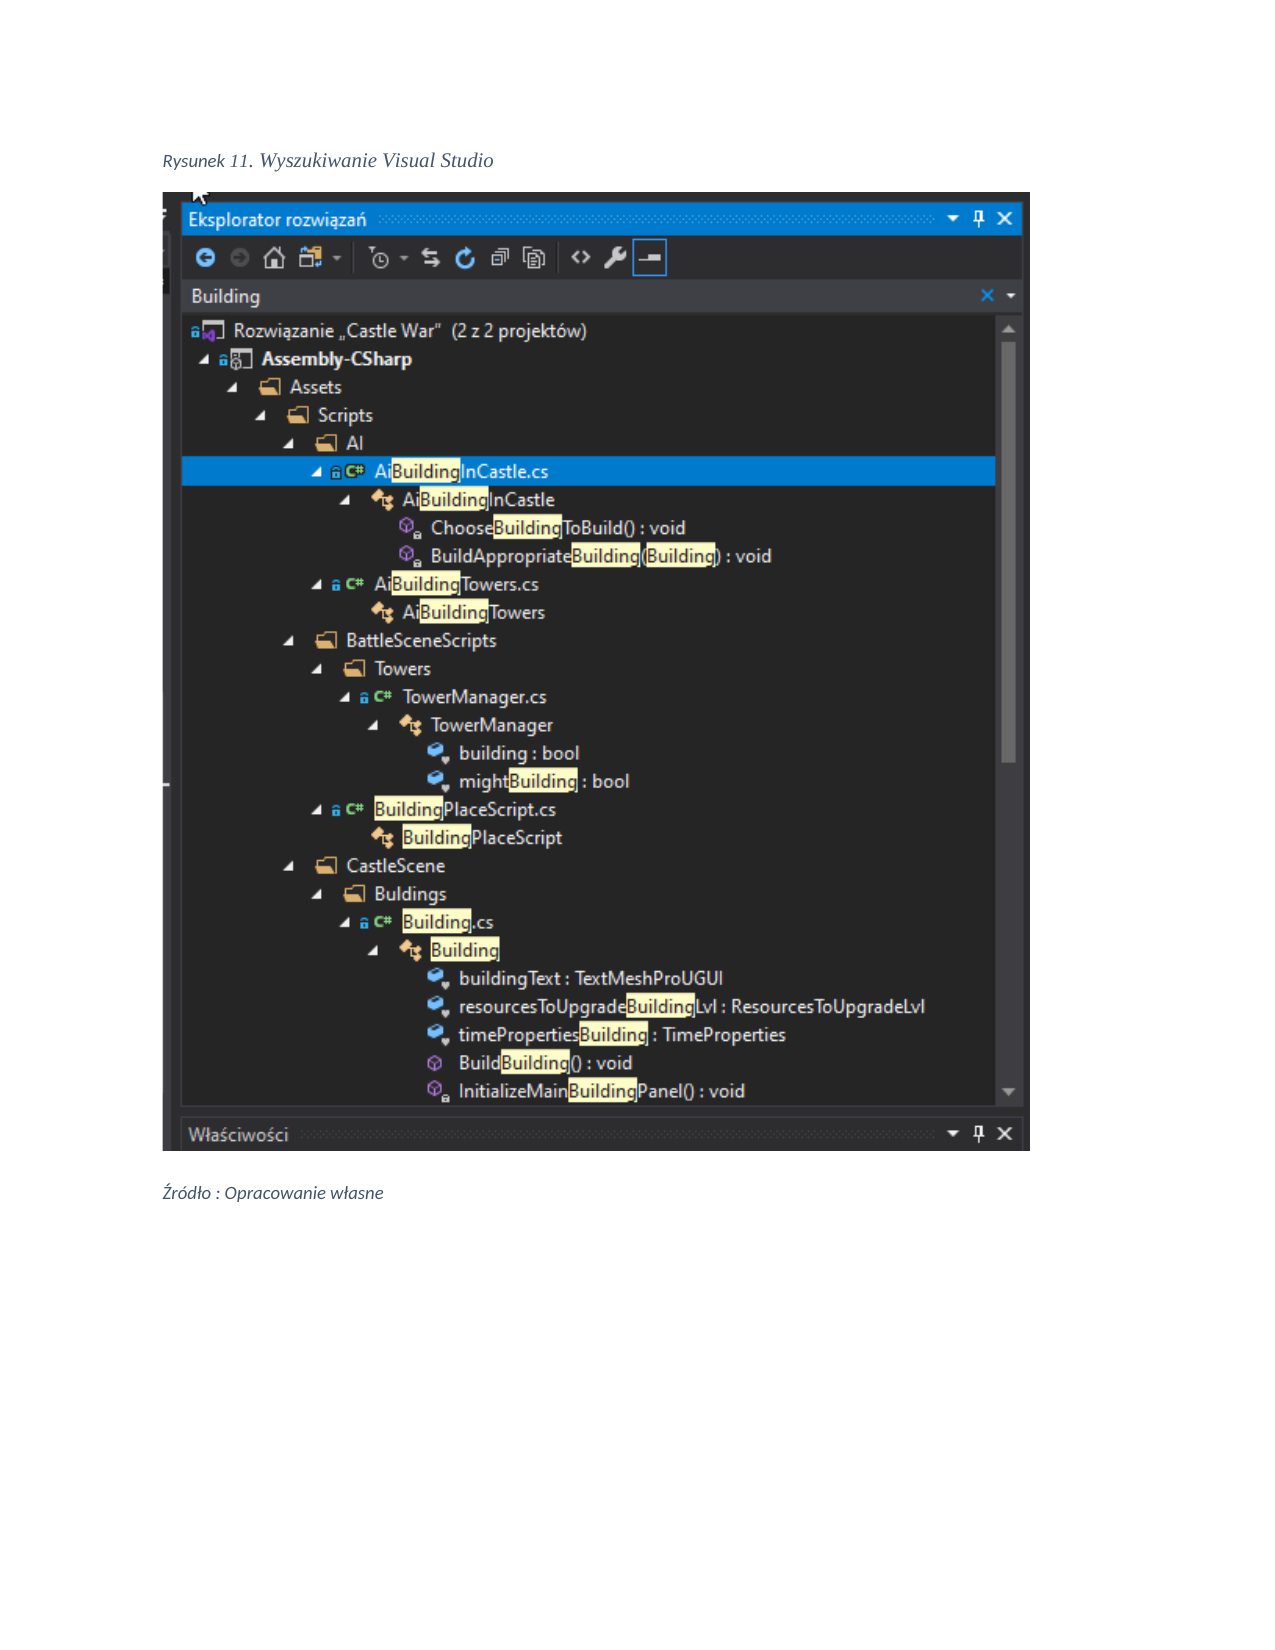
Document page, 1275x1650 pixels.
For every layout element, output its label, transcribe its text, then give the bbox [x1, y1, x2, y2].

text Rysunek 11. Wyszukiwanie Visual Studio [162, 148, 1127, 172]
text Źródło : Opracowanie własne [162, 1181, 1127, 1204]
